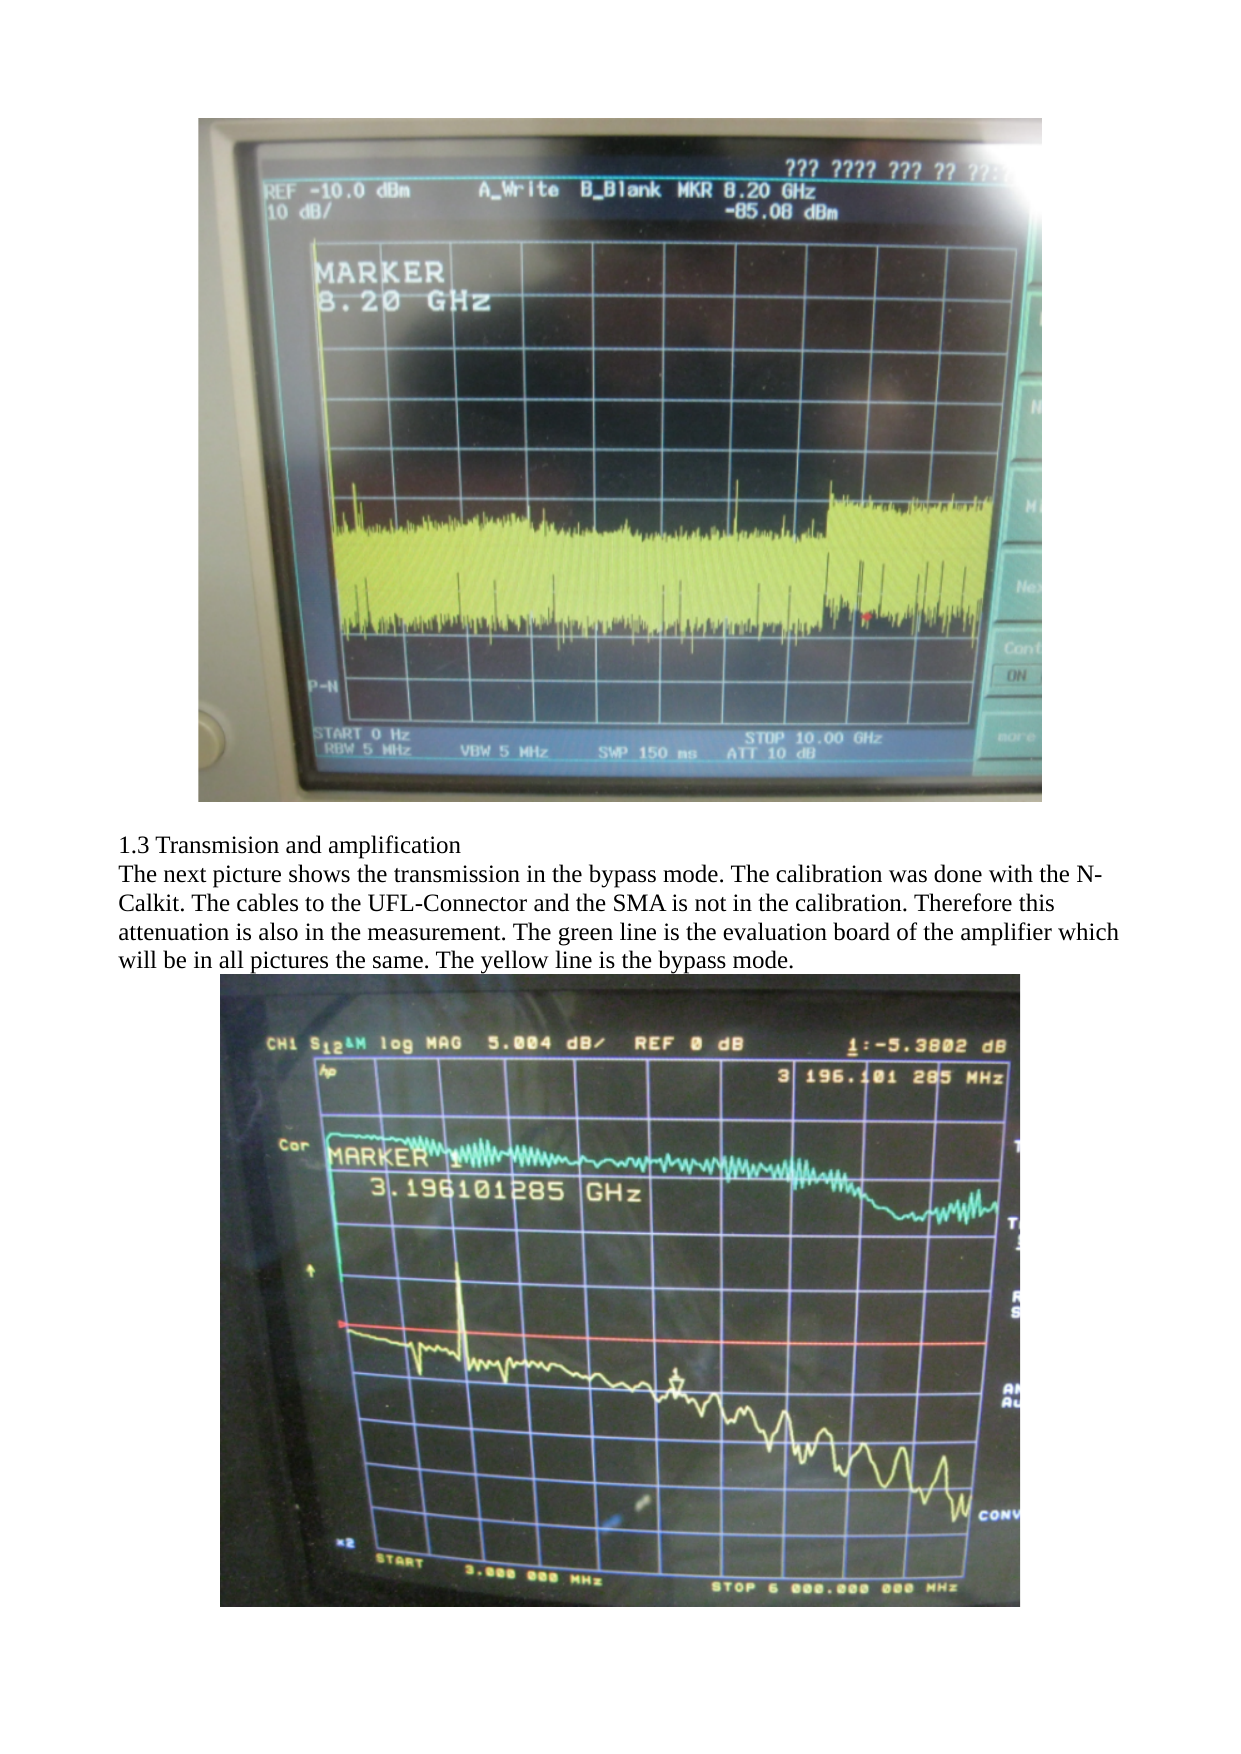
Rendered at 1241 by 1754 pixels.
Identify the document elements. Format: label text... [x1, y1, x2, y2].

text 1.3 Transmision and amplification [118, 831, 1122, 859]
picture [220, 974, 1020, 1607]
picture [198, 118, 1042, 802]
text The next picture shows the transmission in the bypass mode. The calibration was done with the N-Calkit. The cables to the UFL-Connector and the SMA is not in the calibration. Therefore this attenuation is also in the measurement. The green line is the evaluation board of the amplifier which will be in all pictures the same. The yellow line is the bypass mode. [118, 859, 1122, 974]
